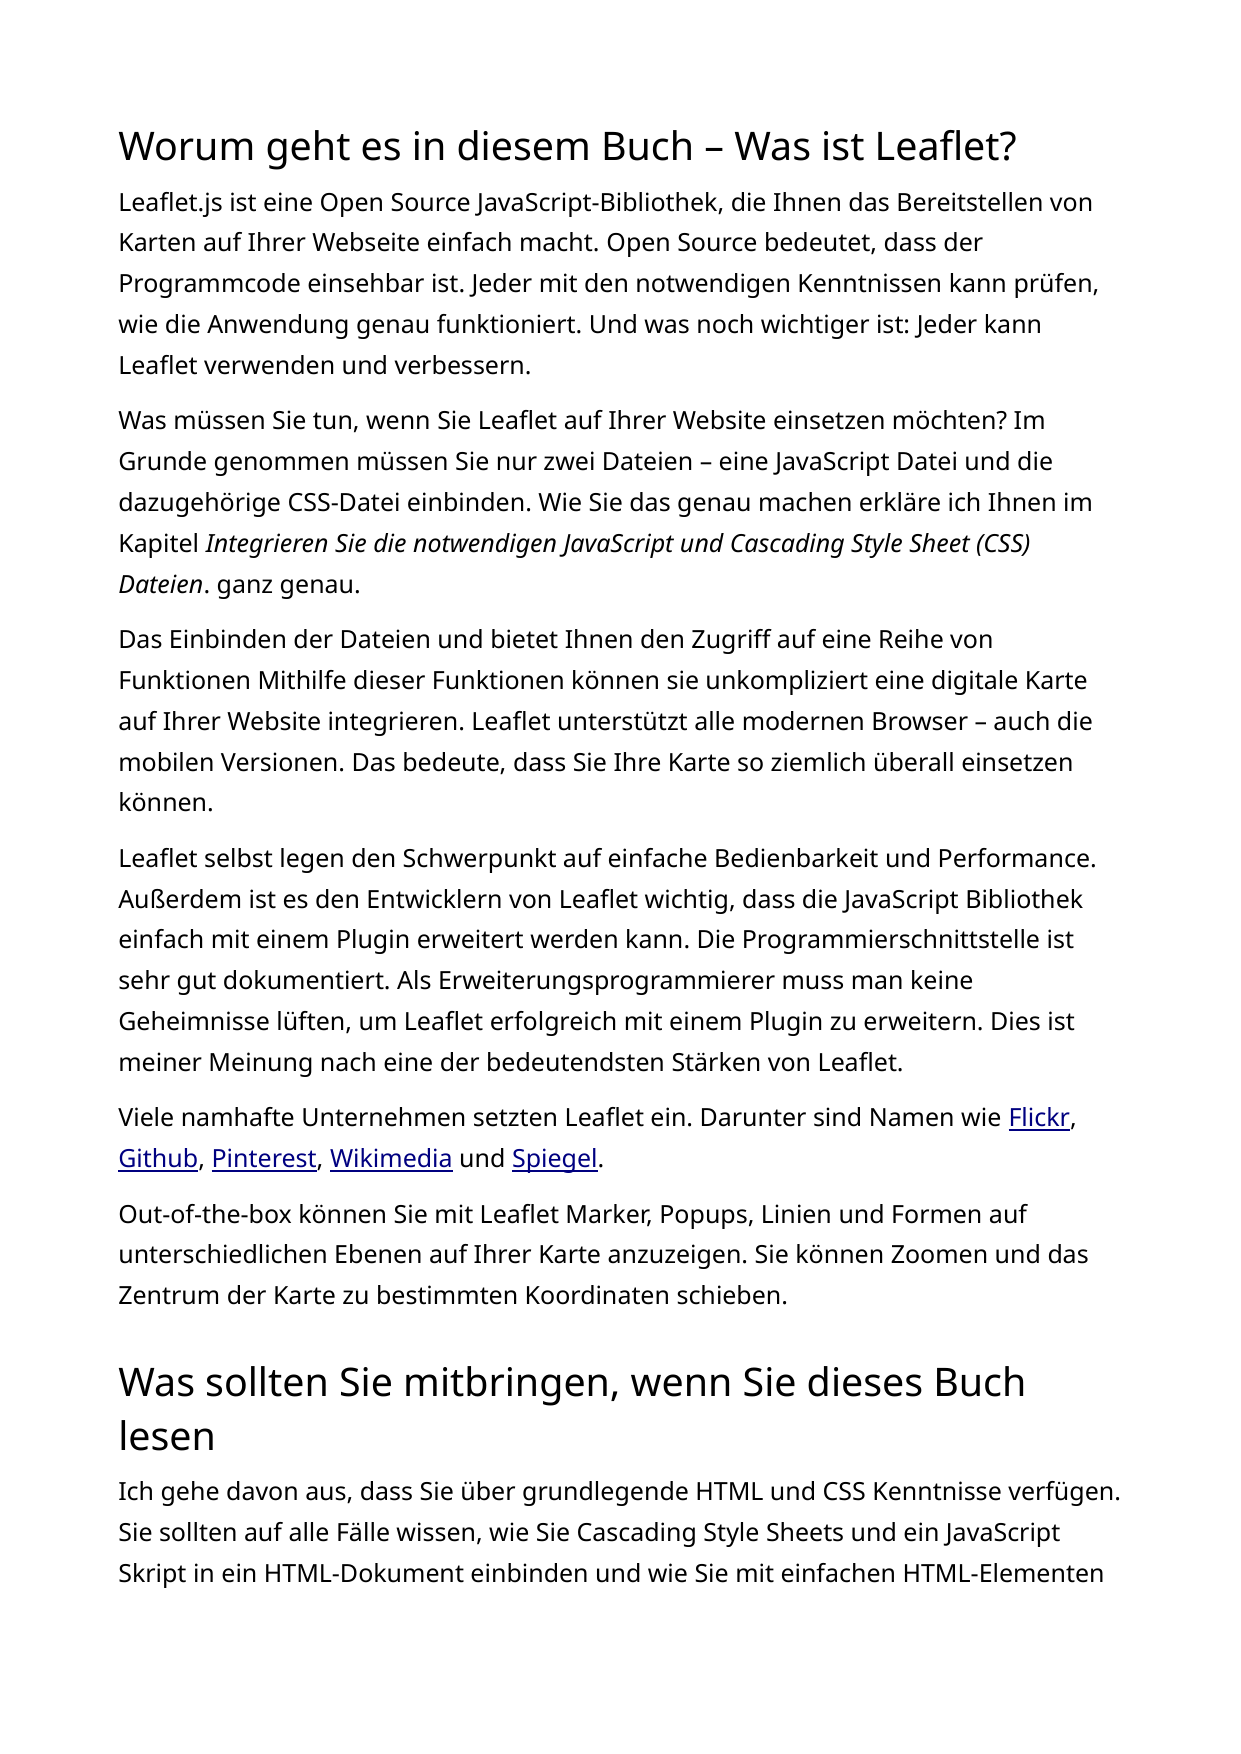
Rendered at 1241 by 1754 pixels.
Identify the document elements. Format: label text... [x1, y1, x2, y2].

text Leaflet selbst legen den Schwerpunkt auf einfache Bedienbarkeit und Performance. Außerdem ist es den Entwicklern von Leaflet wichtig, dass die JavaScript Bibliothek einfach mit einem Plugin erweitert werden kann. Die Programmierschnittstelle ist sehr gut dokumentiert. Als Erweiterungsprogrammierer muss man keine Geheimnisse lüften, um Leaflet erfolgreich mit einem Plugin zu erweitern. Dies ist meiner Meinung nach eine der bedeutendsten Stärken von Leaflet. [118, 841, 1122, 1079]
subtitle Was sollten Sie mitbringen, wenn Sie dieses Buch lesen [118, 1354, 1122, 1462]
text Was müssen Sie tun, wenn Sie Leaflet auf Ihrer Website einsetzen möchten? Im Grunde genommen müssen Sie nur zwei Dateien – eine JavaScript Datei und die dazugehörige CSS-Datei einbinden. Wie Sie das genau machen erkläre ich Ihnen im Kapitel Integrieren Sie die notwendigen JavaScript und Cascading Style Sheet (CSS) Dateien. ganz genau. [118, 403, 1122, 600]
subtitle Worum geht es in diesem Buch – Was ist Leaflet? [118, 118, 1122, 172]
text Out-of-the-box können Sie mit Leaflet Marker, Popups, Linien und Formen auf unterschiedlichen Ebenen auf Ihrer Karte anzuzeigen. Sie können Zoomen und das Zentrum der Karte zu bestimmten Koordinaten schieben. [118, 1196, 1122, 1312]
text Viele namhafte Unternehmen setzten Leaflet ein. Darunter sind Namen wie Flickr, Github, Pinterest, Wikimedia und Spiegel. [118, 1100, 1122, 1175]
text Das Einbinden der Dateien und bietet Ihnen den Zugriff auf eine Reihe von Funktionen Mithilfe dieser Funktionen können sie unkompliziert eine digitale Karte auf Ihrer Website integrieren. Leaflet unterstützt alle modernen Browser – auch die mobilen Versionen. Das bedeute, dass Sie Ihre Karte so ziemlich überall einsetzen können. [118, 622, 1122, 819]
text Ich gehe davon aus, dass Sie über grundlegende HTML und CSS Kenntnisse verfügen. Sie sollten auf alle Fälle wissen, wie Sie Cascading Style Sheets und ein JavaScript Skript in ein HTML-Dokument einbinden und wie Sie mit einfachen HTML-Elementen [118, 1474, 1122, 1590]
text Leaflet.js ist eine Open Source JavaScript-Bibliothek, die Ihnen das Bereitstellen von Karten auf Ihrer Webseite einfach macht. Open Source bedeutet, dass der Programmcode einsehbar ist. Jeder mit den notwendigen Kenntnissen kann prüfen, wie die Anwendung genau funktioniert. Und was noch wichtiger ist: Jeder kann Leaflet verwenden und verbessern. [118, 184, 1122, 382]
